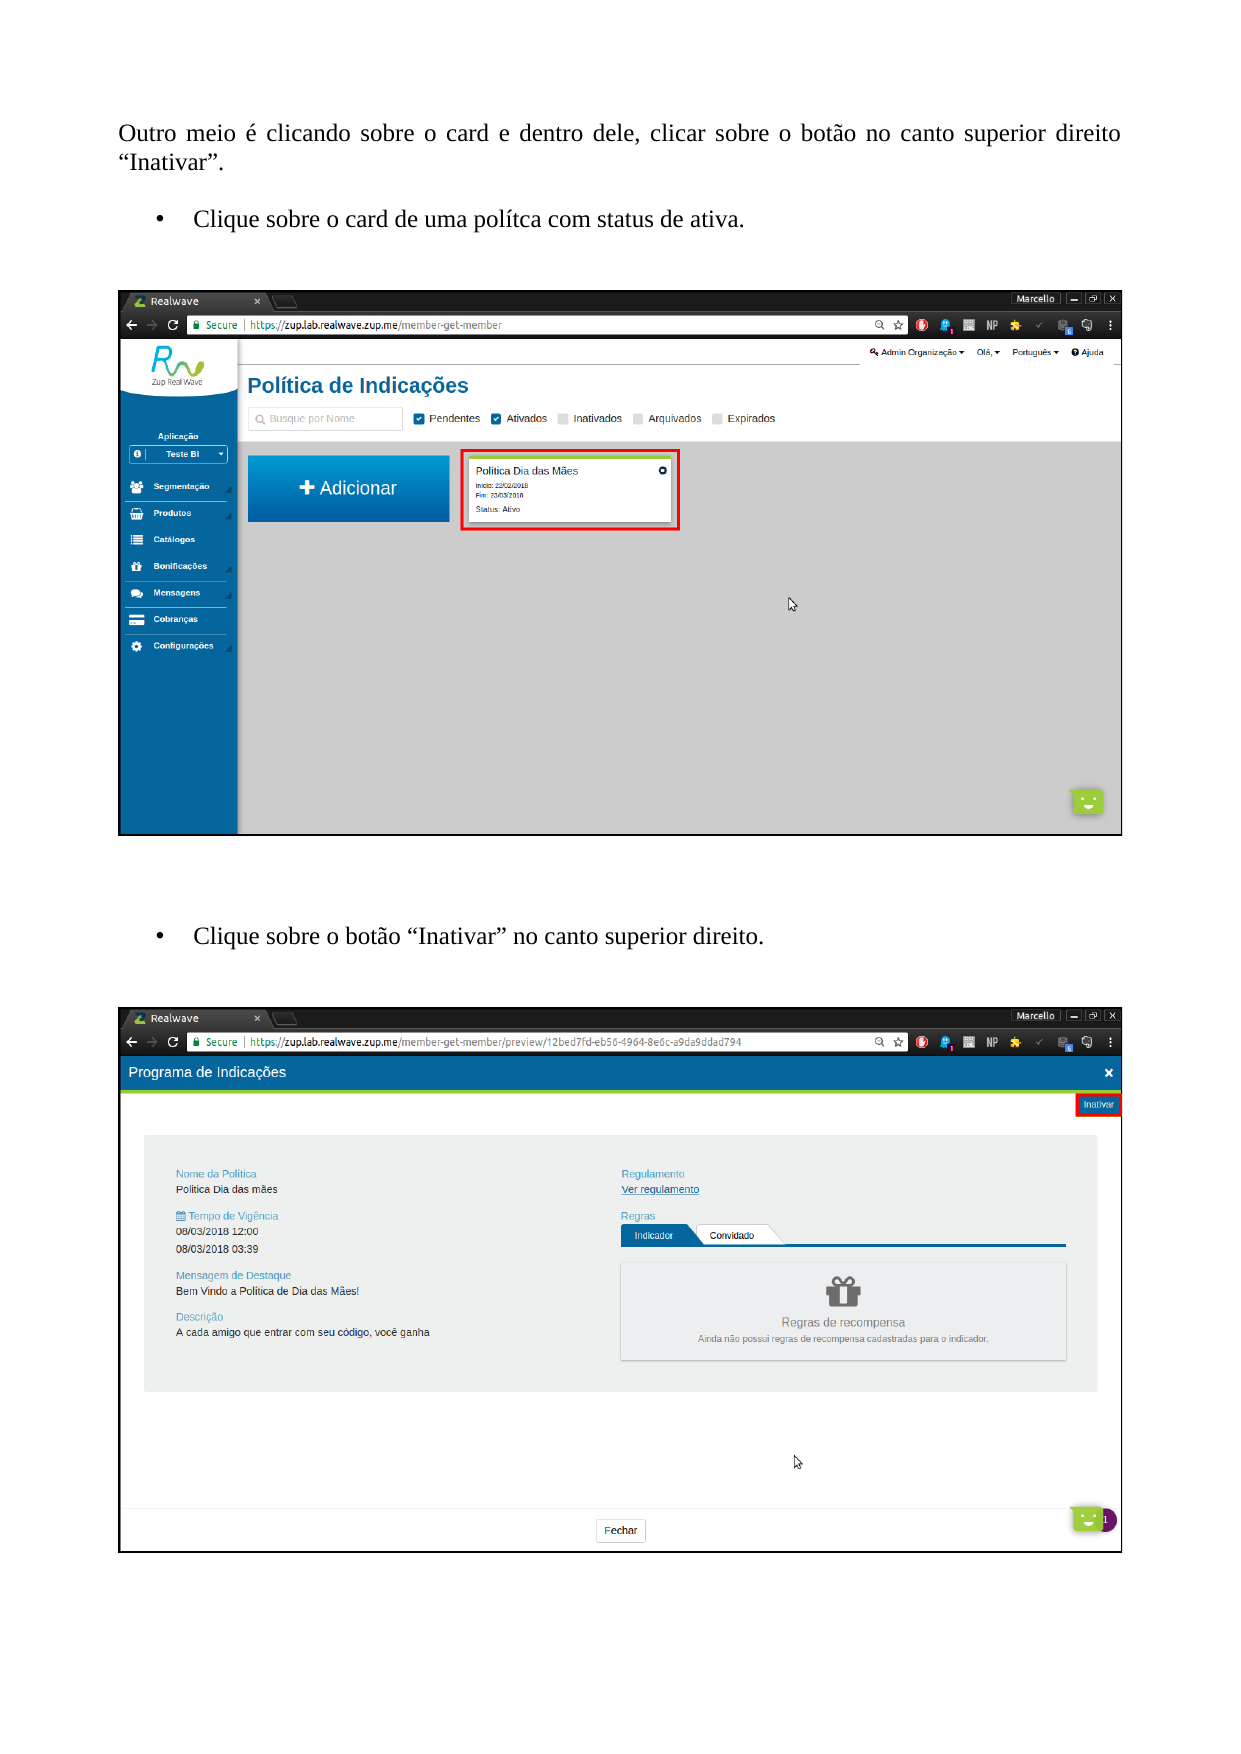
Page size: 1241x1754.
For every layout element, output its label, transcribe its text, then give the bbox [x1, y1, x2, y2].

picture [118, 290, 1123, 836]
list Clique sobre o card de uma polítca com status de ativa. [156, 204, 1122, 233]
text Outro meio é clicando sobre o card e dentro dele, clicar sobre o botão no canto superior direito “Inativar”. [118, 118, 1122, 176]
list Clique sobre o botão “Inativar” no canto superior direito. [156, 921, 1122, 950]
picture [118, 1007, 1123, 1553]
